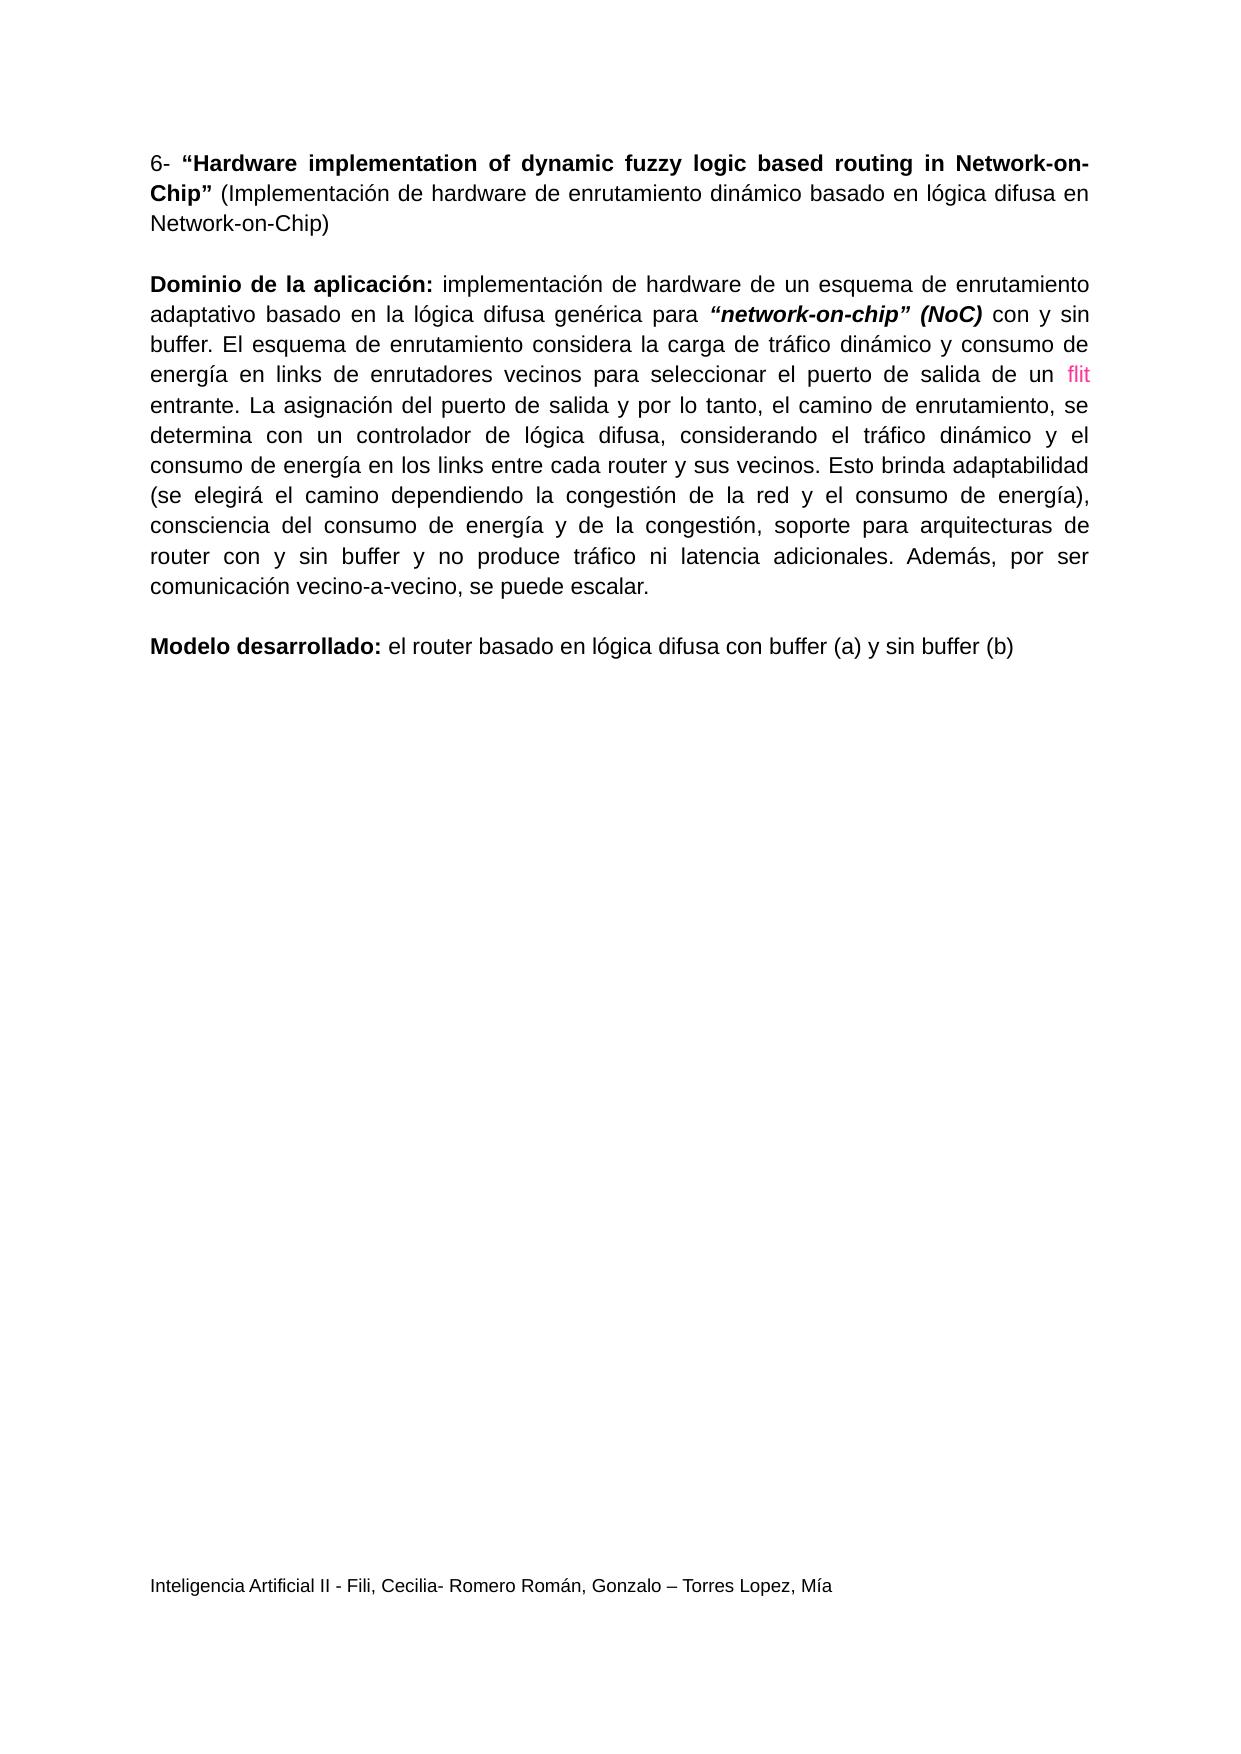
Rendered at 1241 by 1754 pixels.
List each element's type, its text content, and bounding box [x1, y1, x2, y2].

text Modelo desarrollado: el router basado en lógica difusa con buffer (a) y sin buffer (b) [150, 633, 1090, 660]
text Dominio de la aplicación: implementación de hardware de un esquema de enrutamiento adaptativo basado en la lógica difusa genérica para “network-on-chip” (NoC) con y sin buffer. El esquema de enrutamiento considera la carga de tráfico dinámico y consumo de energía en links de enrutadores vecinos para seleccionar el puerto de salida de un flit entrante. La asignación del puerto de salida y por lo tanto, el camino de enrutamiento, se determina con un controlador de lógica difusa, considerando el tráfico dinámico y el consumo de energía en los links entre cada router y sus vecinos. Esto brinda adaptabilidad (se elegirá el camino dependiendo la congestión de la red y el consumo de energía), consciencia del consumo de energía y de la congestión, soporte para arquitecturas de router con y sin buffer y no produce tráfico ni latencia adicionales. Además, por ser comunicación vecino-a-vecino, se puede escalar. [150, 271, 1090, 599]
text 6- “Hardware implementation of dynamic fuzzy logic based routing in Network-on-Chip” (Implementación de hardware de enrutamiento dinámico basado en lógica difusa en Network-on-Chip) [150, 150, 1090, 237]
